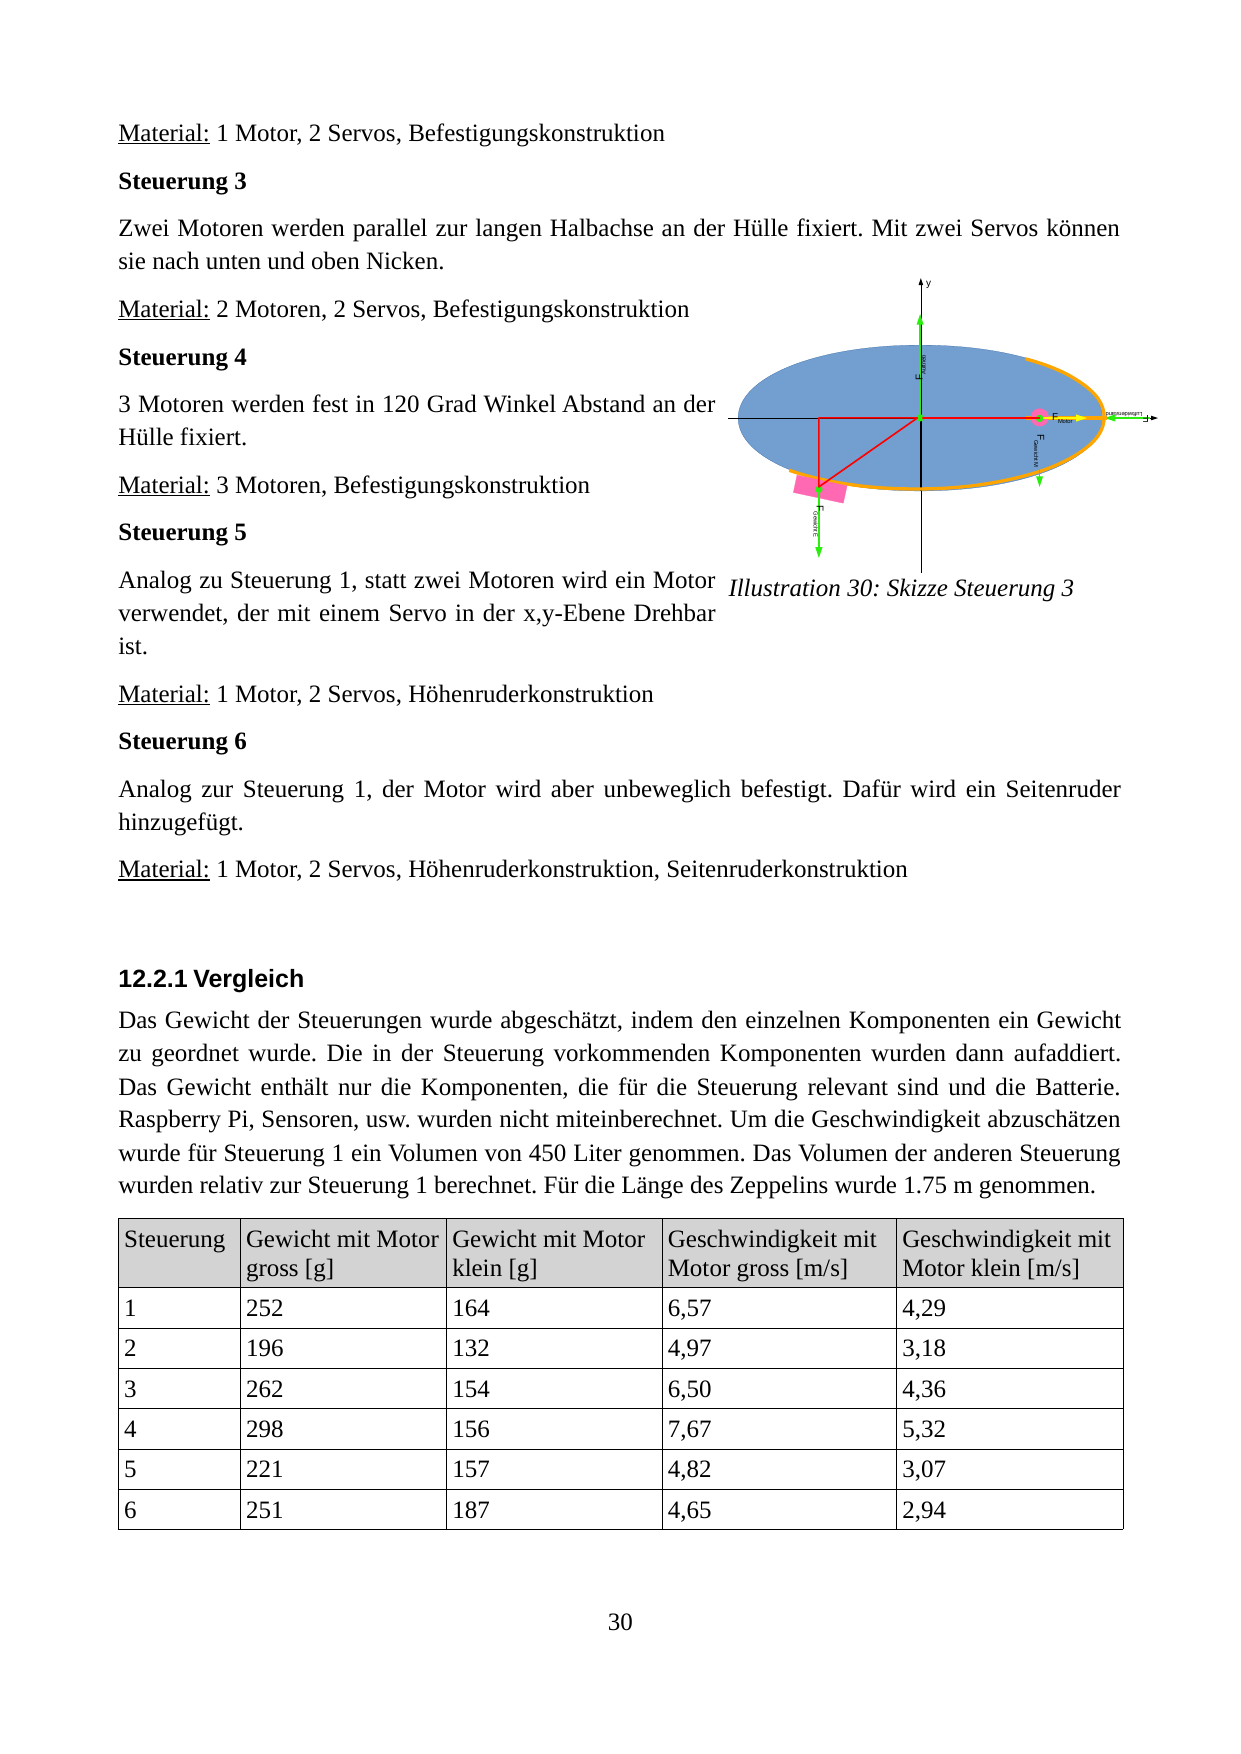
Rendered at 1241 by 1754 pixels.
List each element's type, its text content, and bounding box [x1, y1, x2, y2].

text Zwei Motoren werden parallel zur langen Halbachse an der Hülle fixiert. Mit zwei Servos können sie nach unten und oben Nicken. [728, 276, 1158, 288]
text Illustration 30: Skizze Steuerung 3 [728, 419, 1158, 602]
table_header Geschwindigkeit mit Motor gross [m/s] [663, 1219, 896, 1287]
table_cell 6 [119, 1490, 240, 1529]
table_cell 4,36 [897, 1369, 1123, 1408]
subtitle Vergleich [118, 964, 1122, 993]
table_cell 252 [241, 1288, 446, 1328]
table_cell 164 [447, 1288, 662, 1328]
text Steuerung 6 [118, 726, 1122, 755]
table_header Gewicht mit Motor gross [g] [241, 1219, 446, 1287]
table_cell 156 [447, 1409, 662, 1448]
text Analog zur Steuerung 1, der Motor wird aber unbeweglich befestigt. Dafür wird ein Seitenruder hinzugefügt. [118, 774, 1122, 836]
text Steuerung 3 [118, 166, 1122, 194]
table_cell 3 [119, 1369, 240, 1408]
text Material: 1 Motor, 2 Servos, Höhenruderkonstruktion [118, 679, 1122, 707]
table_cell 4,65 [663, 1490, 896, 1529]
text Illustration 30: Skizze Steuerung 3 [728, 288, 921, 418]
table_cell 3,07 [897, 1450, 1123, 1489]
table_cell 2 [119, 1329, 240, 1368]
text Das Gewicht der Steuerungen wurde abgeschätzt, indem den einzelnen Komponenten ein Gewicht zu geordnet wurde. Die in der Steuerung vorkommenden Komponenten wurden dann aufaddiert. Das Gewicht enthält nur die Komponenten, die für die Steuerung relevant sind und die Batterie. Raspberry Pi, Sensoren, usw. wurden nicht miteinberechnet. Um die Geschwindigkeit abzuschätzen wurde für Steuerung 1 ein Volumen von 450 Liter genommen. Das Volumen der anderen Steuerung wurden relativ zur Steuerung 1 berechnet. Für die Länge des Zeppelins wurde 1.75 m genommen. [118, 1006, 1122, 1199]
table_cell 187 [447, 1490, 662, 1529]
table_cell 157 [447, 1450, 662, 1489]
text Material: 1 Motor, 2 Servos, Höhenruderkonstruktion, Seitenruderkonstruktion [118, 854, 1122, 883]
table_cell 7,67 [663, 1409, 896, 1448]
text Zwei Motoren werden parallel zur langen Halbachse an der Hülle fixiert. Mit zwei Servos können sie nach unten und oben Nicken. [118, 213, 1122, 275]
table_cell 251 [241, 1490, 446, 1529]
table_cell 5 [119, 1450, 240, 1489]
text Material: 1 Motor, 2 Servos, Befestigungskonstruktion [118, 118, 1122, 147]
table_cell 221 [241, 1450, 446, 1489]
table_cell 4,82 [663, 1450, 896, 1489]
table_cell 5,32 [897, 1409, 1123, 1448]
table_cell 2,94 [897, 1490, 1123, 1529]
table_cell 298 [241, 1409, 446, 1448]
table_header Steuerung [119, 1219, 240, 1287]
table_cell 262 [241, 1369, 446, 1408]
table_cell 4,29 [897, 1288, 1123, 1328]
table_cell 4,97 [663, 1329, 896, 1368]
text Material: 3 Motoren, Befestigungskonstruktion [118, 470, 728, 498]
table_header Geschwindigkeit mit Motor klein [m/s] [897, 1219, 1123, 1287]
table_cell 132 [447, 1329, 662, 1368]
text 3 Motoren werden fest in 120 Grad Winkel Abstand an der Hülle fixiert. [118, 389, 728, 451]
table_cell 4 [119, 1409, 240, 1448]
table_cell 6,50 [663, 1369, 896, 1408]
table_cell 1 [119, 1288, 240, 1328]
table_cell 196 [241, 1329, 446, 1368]
table_cell 154 [447, 1369, 662, 1408]
text Steuerung 5 [118, 517, 728, 546]
table_cell 6,57 [663, 1288, 896, 1328]
text Illustration 30: Skizze Steuerung 3 [922, 288, 1158, 418]
table_header Gewicht mit Motor klein [g] [447, 1219, 662, 1287]
table_cell 3,18 [897, 1329, 1123, 1368]
text Analog zu Steuerung 1, statt zwei Motoren wird ein Motor verwendet, der mit einem Servo in der x,y-Ebene Drehbar ist. [118, 565, 1122, 660]
text Steuerung 4 [118, 342, 728, 370]
text Material: 2 Motoren, 2 Servos, Befestigungskonstruktion [118, 294, 728, 323]
